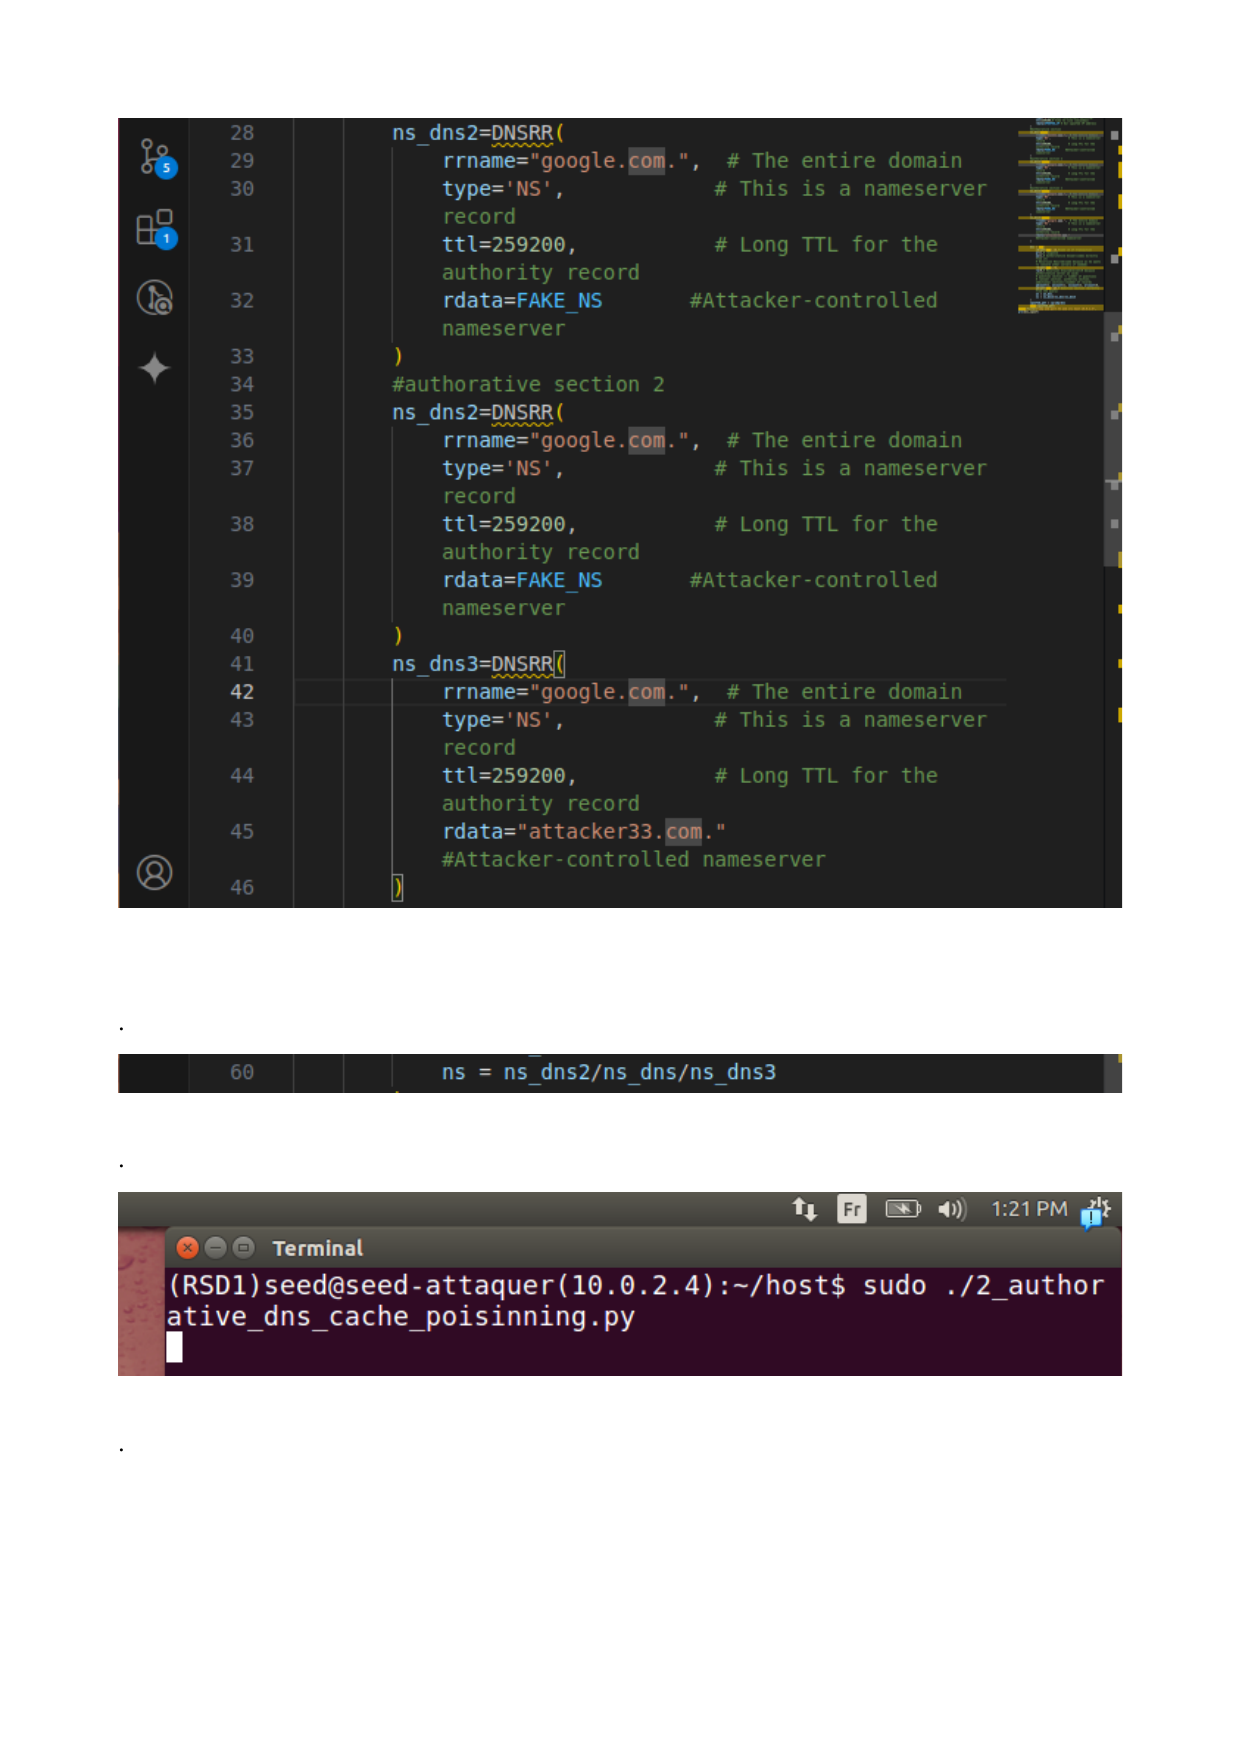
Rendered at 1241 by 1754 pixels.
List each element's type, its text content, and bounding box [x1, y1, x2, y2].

picture [118, 1192, 1123, 1376]
text . [118, 1144, 1122, 1173]
text . [118, 1007, 1122, 1036]
picture [118, 118, 1123, 908]
text . [118, 1428, 1122, 1456]
picture [118, 1054, 1123, 1093]
